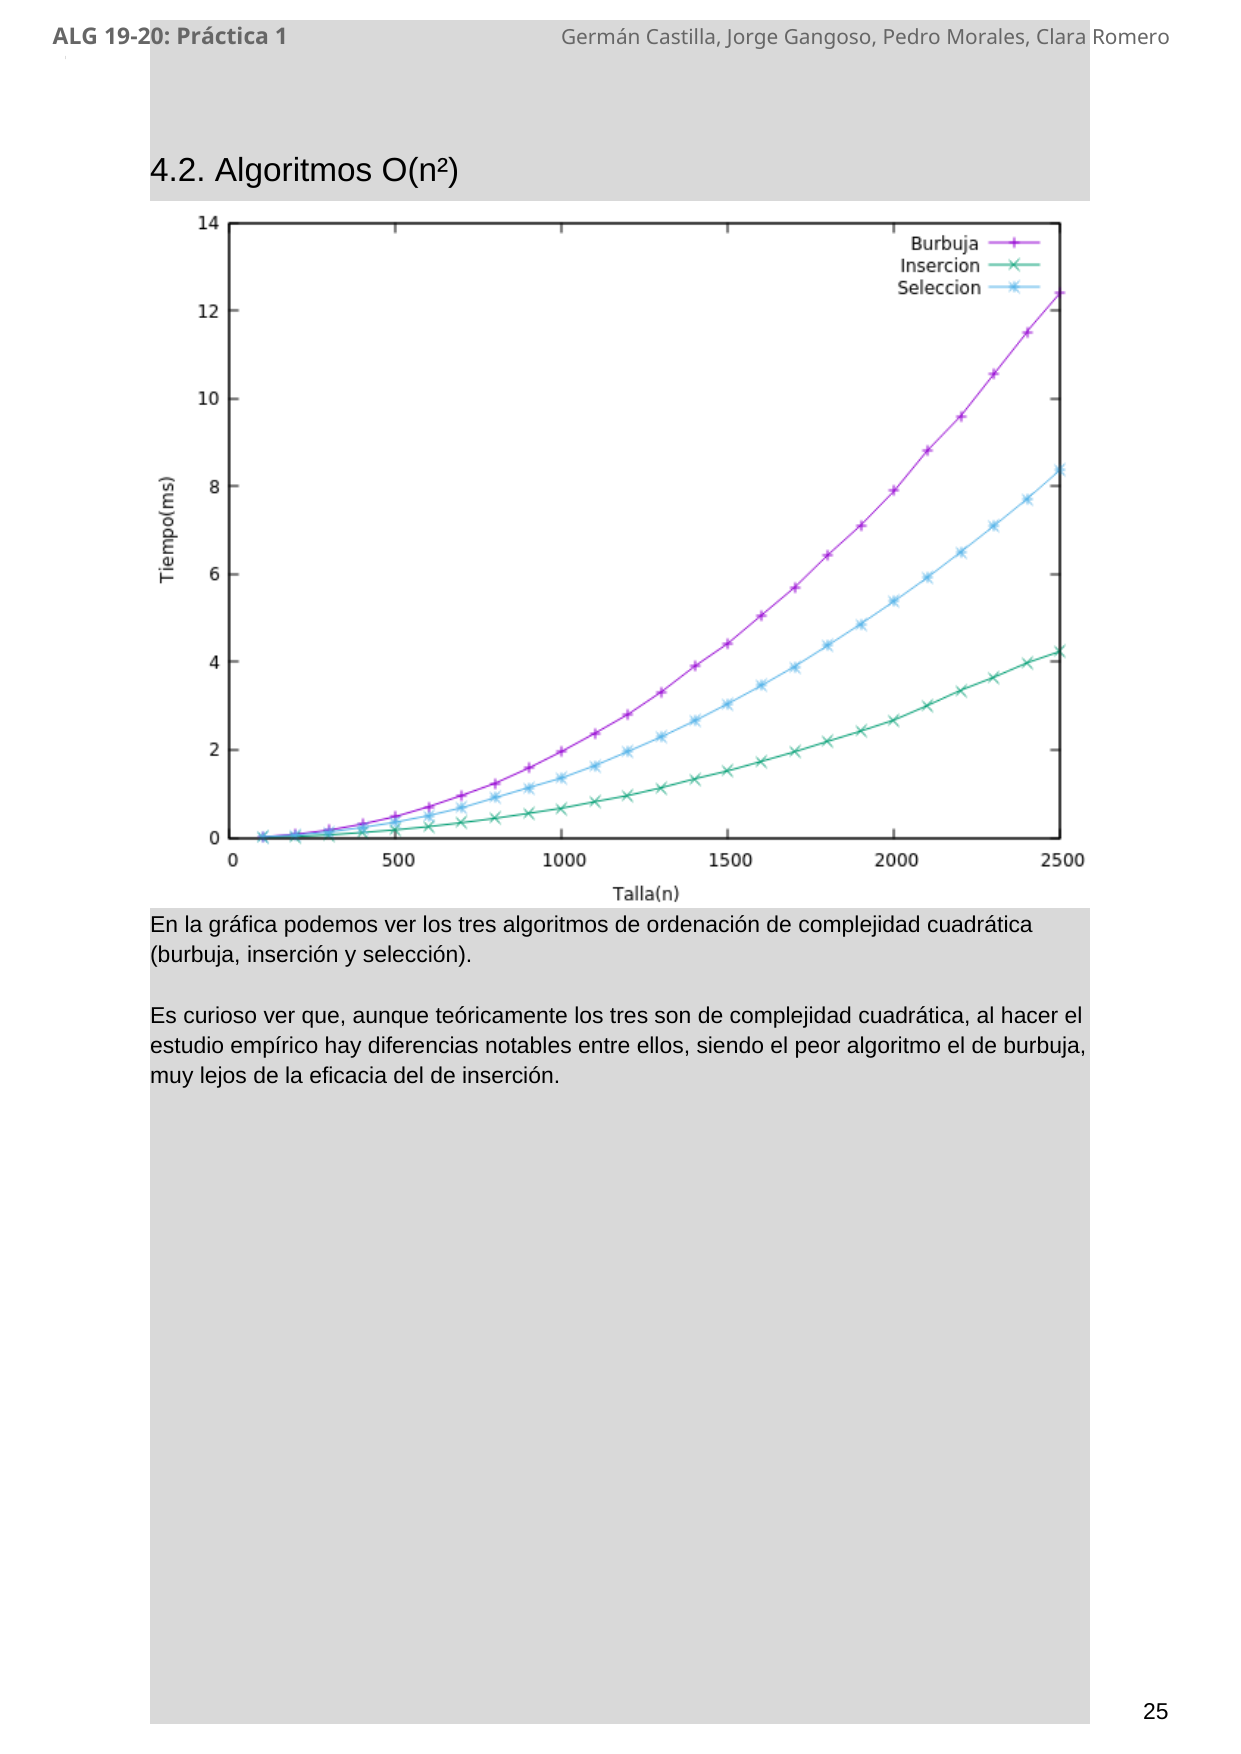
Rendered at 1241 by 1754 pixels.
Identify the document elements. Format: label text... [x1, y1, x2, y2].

text En la gráfica podemos ver los tres algoritmos de ordenación de complejidad cuadrática (burbuja, inserción y selección). [150, 911, 1090, 968]
picture [150, 201, 1091, 908]
text Es curioso ver que, aunque teóricamente los tres son de complejidad cuadrática, al hacer el estudio empírico hay diferencias notables entre ellos, siendo el peor algoritmo el de burbuja, muy lejos de la eficacia del de inserción. [150, 1002, 1090, 1088]
subtitle 4.2. Algoritmos O(n²) [150, 150, 1090, 188]
